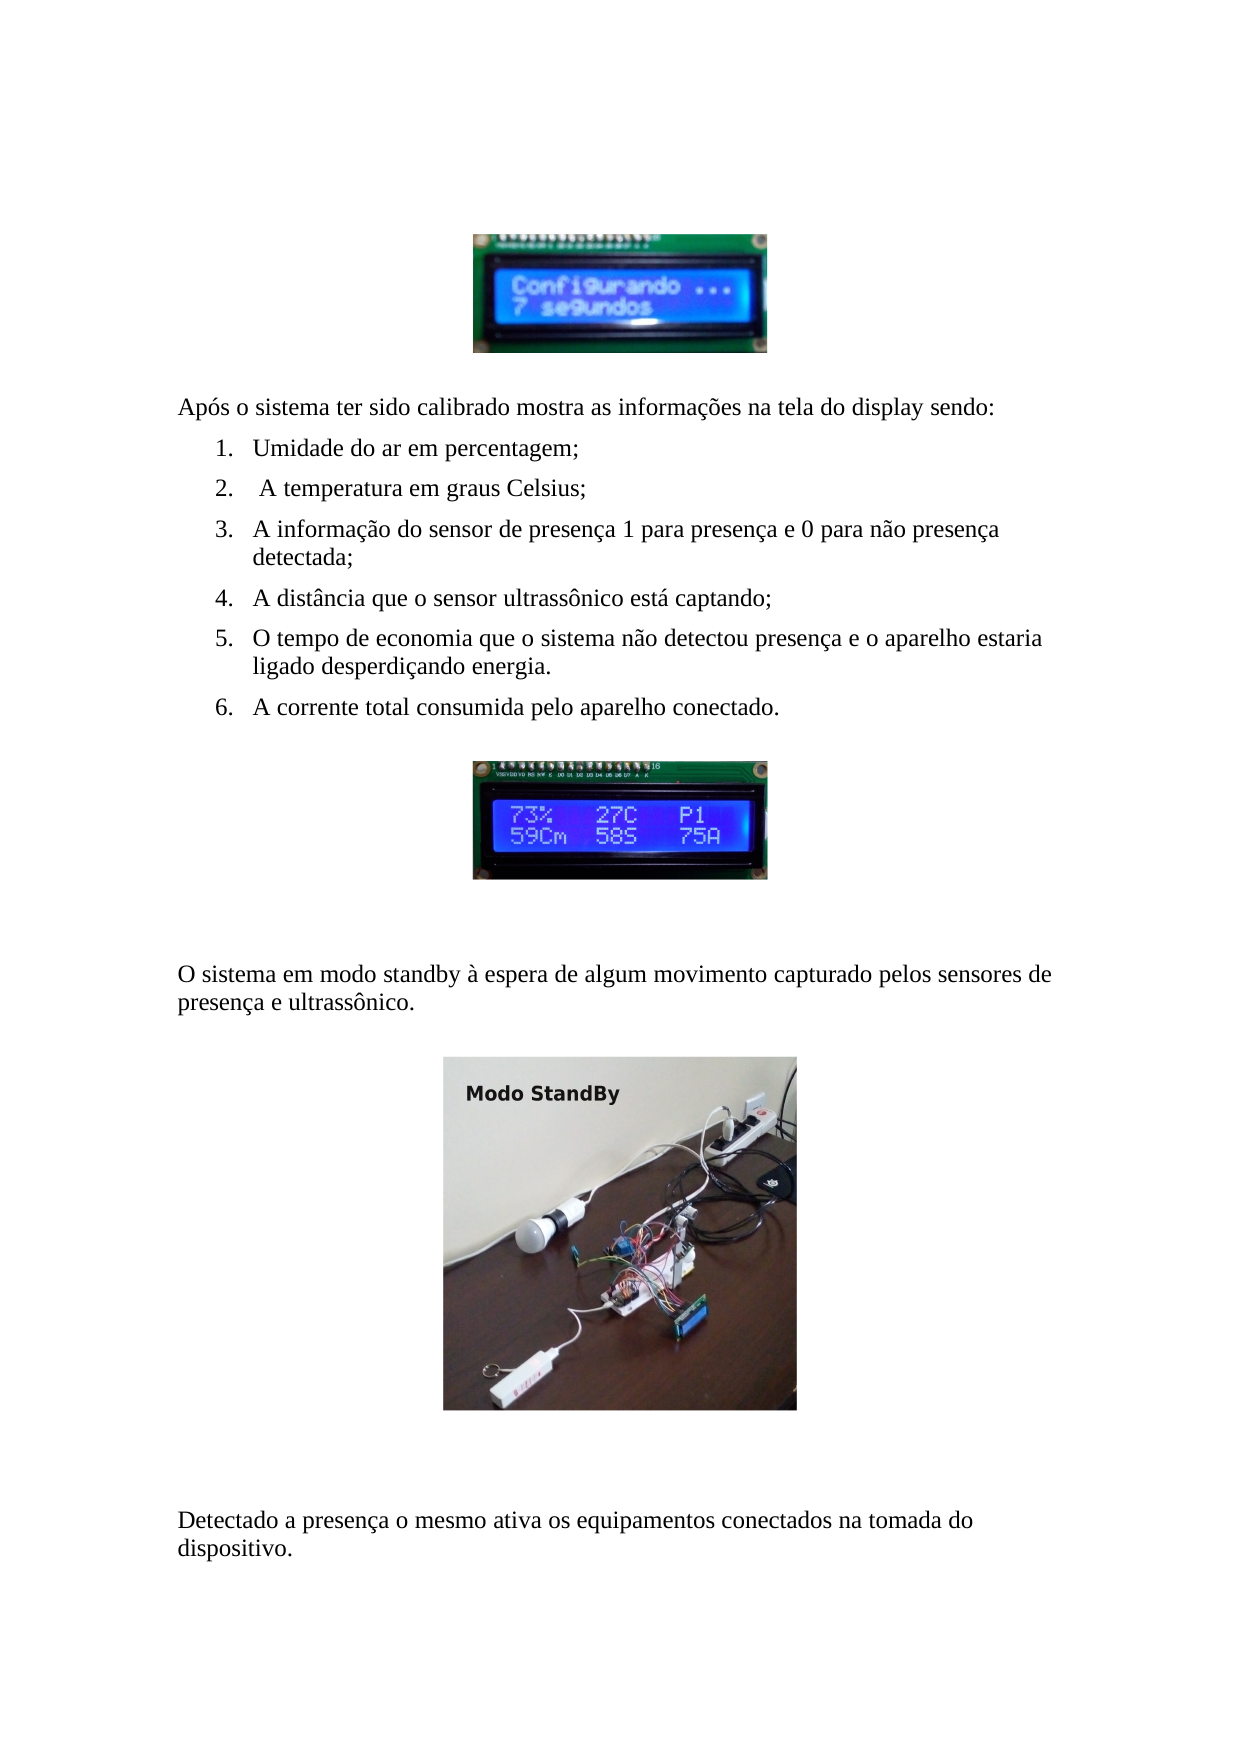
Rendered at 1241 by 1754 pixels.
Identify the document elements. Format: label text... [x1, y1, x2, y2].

text O sistema em modo standby à espera de algum movimento capturado pelos sensores de presença e ultrassônico. [177, 960, 1063, 1016]
text Detectado a presença o mesmo ativa os equipamentos conectados na tomada do dispositivo. [177, 1506, 1063, 1562]
picture [472, 761, 768, 880]
list A distância que o sensor ultrassônico está captando; [215, 583, 1063, 611]
list O tempo de economia que o sistema não detectou presença e o aparelho estaria ligado desperdiçando energia. [215, 624, 1063, 680]
picture [442, 1056, 798, 1411]
list Umidade do ar em percentagem; [215, 434, 1063, 462]
list A informação do sensor de presença 1 para presença e 0 para não presença detectada; [215, 515, 1063, 571]
text Após o sistema ter sido calibrado mostra as informações na tela do display sendo: [177, 393, 1063, 421]
picture [472, 234, 768, 353]
list A temperatura em graus Celsius; [215, 474, 1063, 502]
list A corrente total consumida pelo aparelho conectado. [215, 692, 1063, 721]
